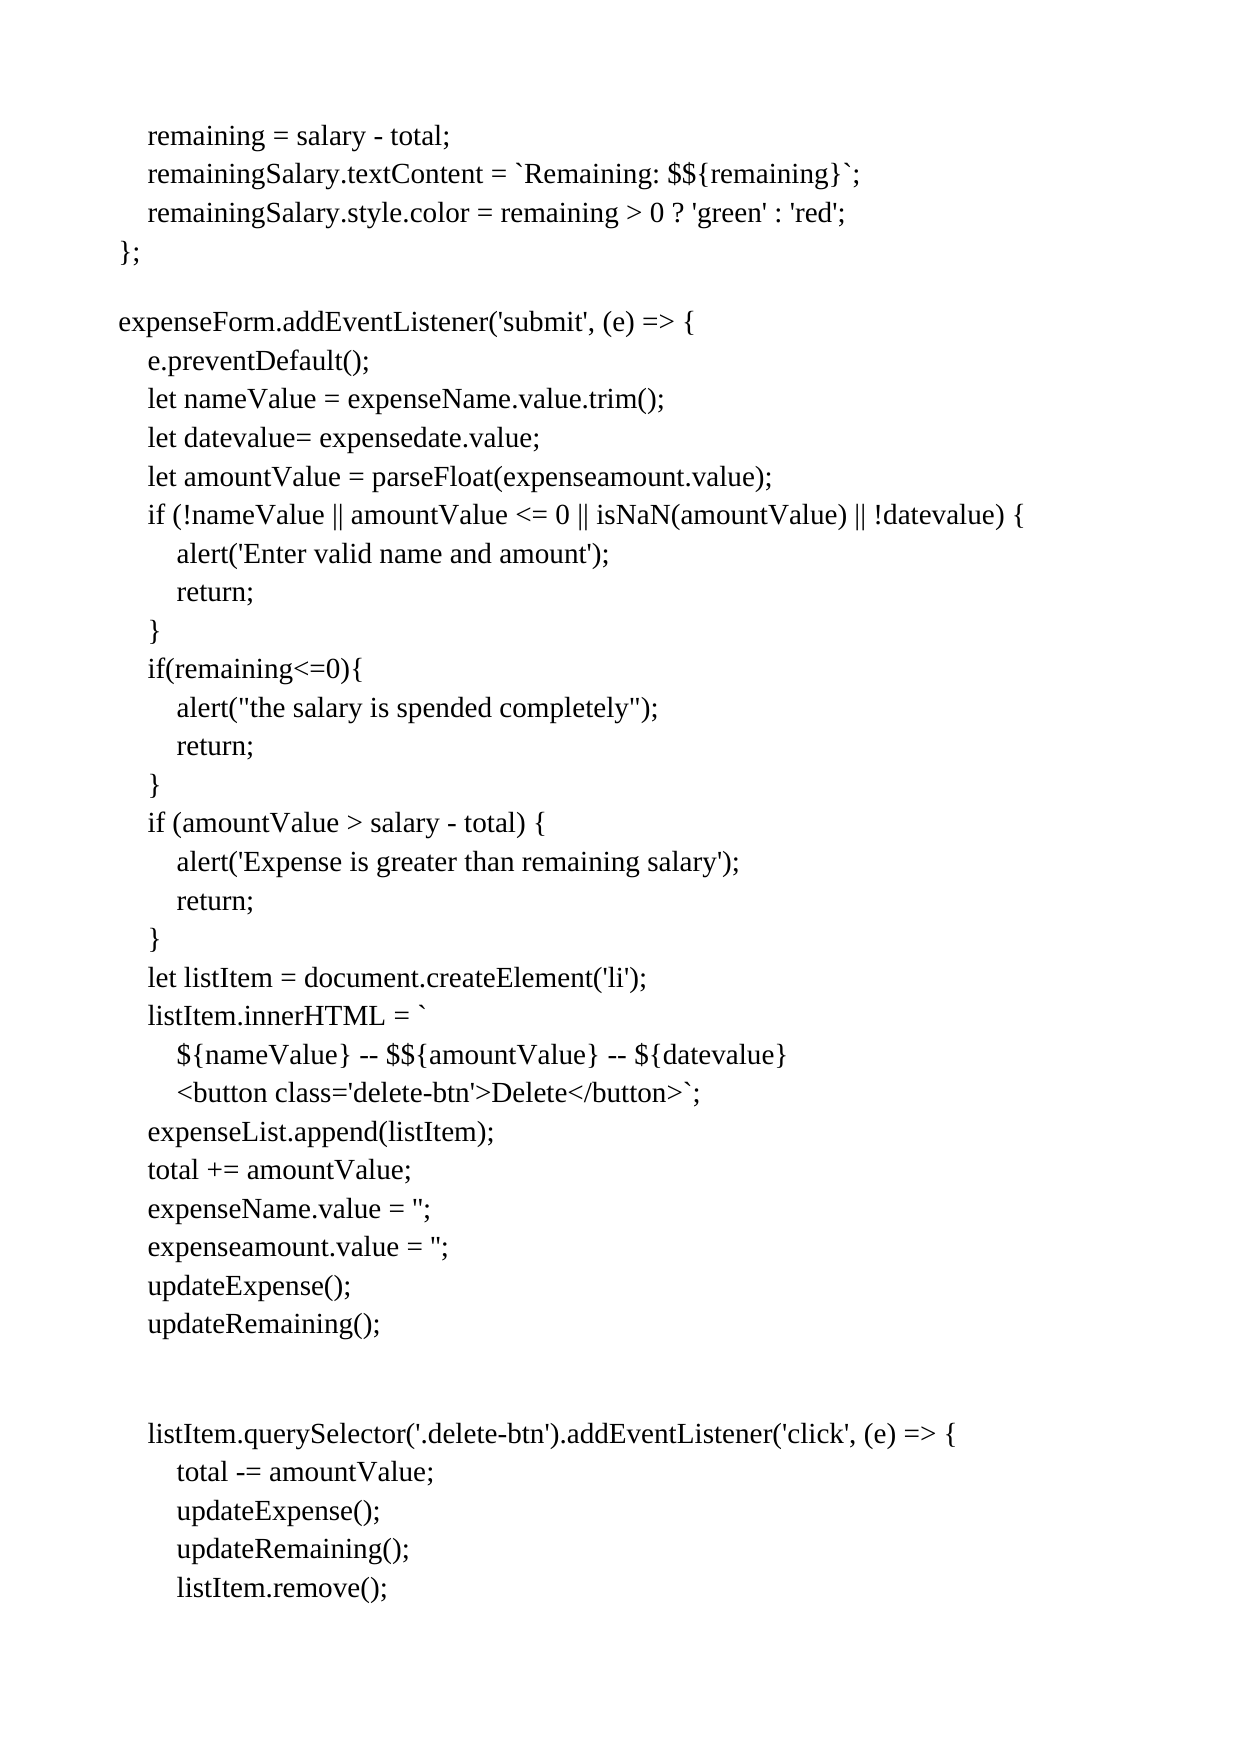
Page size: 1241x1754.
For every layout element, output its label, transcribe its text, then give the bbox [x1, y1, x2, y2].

text alert("the salary is spended completely"); [118, 690, 1122, 723]
text expenseamount.value = ''; [118, 1229, 1122, 1263]
text ${nameValue} -- $${amountValue} -- ${datevalue} [118, 1037, 1122, 1070]
text alert('Enter valid name and amount'); [118, 536, 1122, 569]
text updateExpense(); [118, 1493, 1122, 1526]
text return; [118, 728, 1122, 762]
text }; [118, 234, 1122, 267]
text let datevalue= expensedate.value; [118, 420, 1122, 454]
text updateExpense(); [118, 1268, 1122, 1302]
text let nameValue = expenseName.value.trim(); [118, 382, 1122, 415]
text } [118, 613, 1122, 646]
text listItem.querySelector('.delete-btn').addEventListener('click', (e) => { [118, 1416, 1122, 1449]
text total -= amountValue; [118, 1454, 1122, 1488]
text if(remaining<=0){ [118, 651, 1122, 685]
text if (amountValue > salary - total) { [118, 806, 1122, 839]
text return; [118, 883, 1122, 916]
text let amountValue = parseFloat(expenseamount.value); [118, 459, 1122, 492]
text return; [118, 574, 1122, 608]
text } [118, 767, 1122, 801]
text alert('Expense is greater than remaining salary'); [118, 844, 1122, 878]
text remaining = salary - total; [118, 118, 1122, 152]
text e.preventDefault(); [118, 343, 1122, 377]
text } [118, 921, 1122, 955]
text <button class='delete-btn'>Delete</button>`; [118, 1075, 1122, 1109]
text updateRemaining(); [118, 1307, 1122, 1340]
text listItem.innerHTML = ` [118, 998, 1122, 1032]
text total += amountValue; [118, 1152, 1122, 1186]
text updateRemaining(); [118, 1531, 1122, 1565]
text if (!nameValue || amountValue <= 0 || isNaN(amountValue) || !datevalue) { [118, 497, 1122, 531]
text let listItem = document.createElement('li'); [118, 960, 1122, 993]
text remainingSalary.style.color = remaining > 0 ? 'green' : 'red'; [118, 195, 1122, 229]
text expenseName.value = ''; [118, 1191, 1122, 1224]
text expenseList.append(listItem); [118, 1114, 1122, 1147]
text listItem.remove(); [118, 1570, 1122, 1603]
text remainingSalary.textContent = `Remaining: $${remaining}`; [118, 157, 1122, 190]
text expenseForm.addEventListener('submit', (e) => { [118, 304, 1122, 338]
